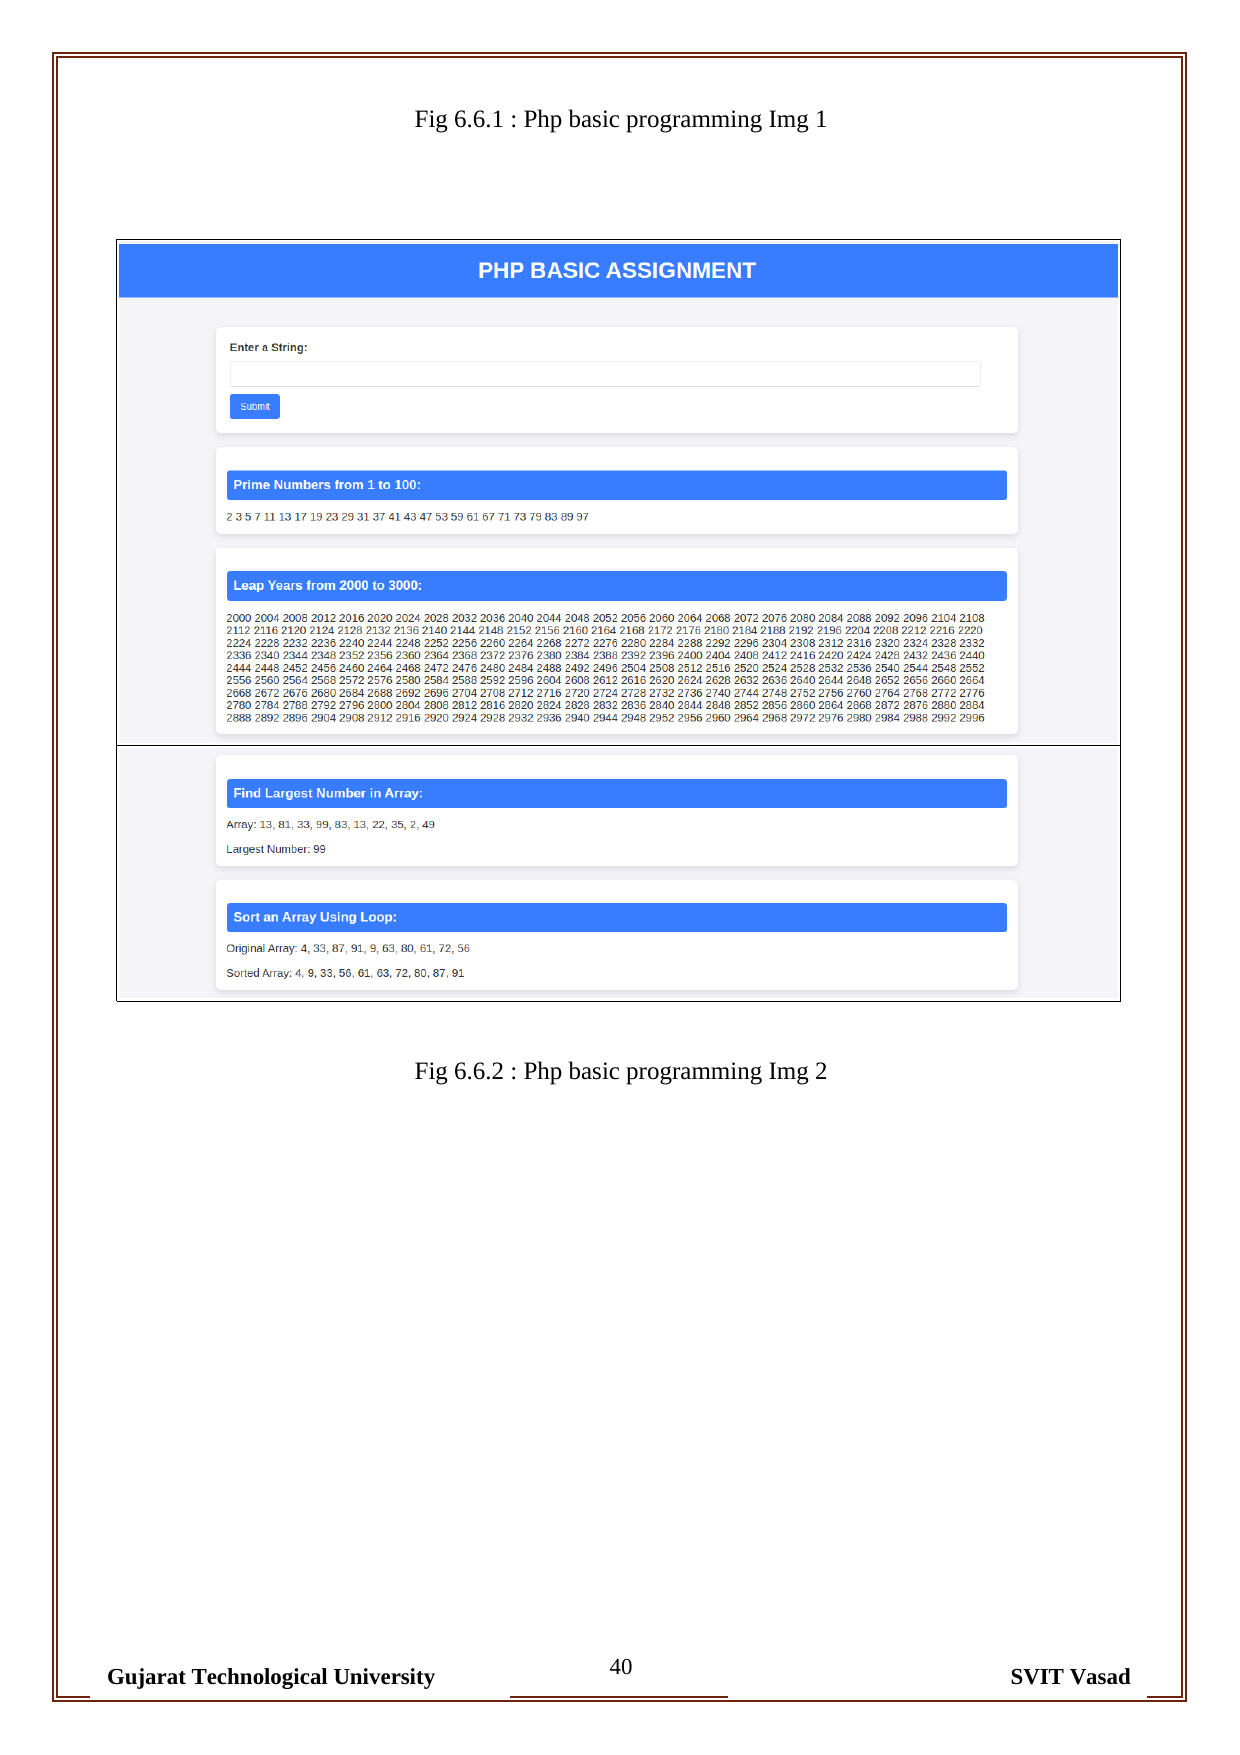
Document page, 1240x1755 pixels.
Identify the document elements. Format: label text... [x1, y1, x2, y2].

text Fig 6.6.1 : Php basic programming Img 1 [139, 104, 1102, 132]
picture [119, 241, 1118, 743]
text Fig 6.6.2 : Php basic programming Img 2 [139, 1056, 1102, 1085]
picture [119, 748, 1118, 998]
